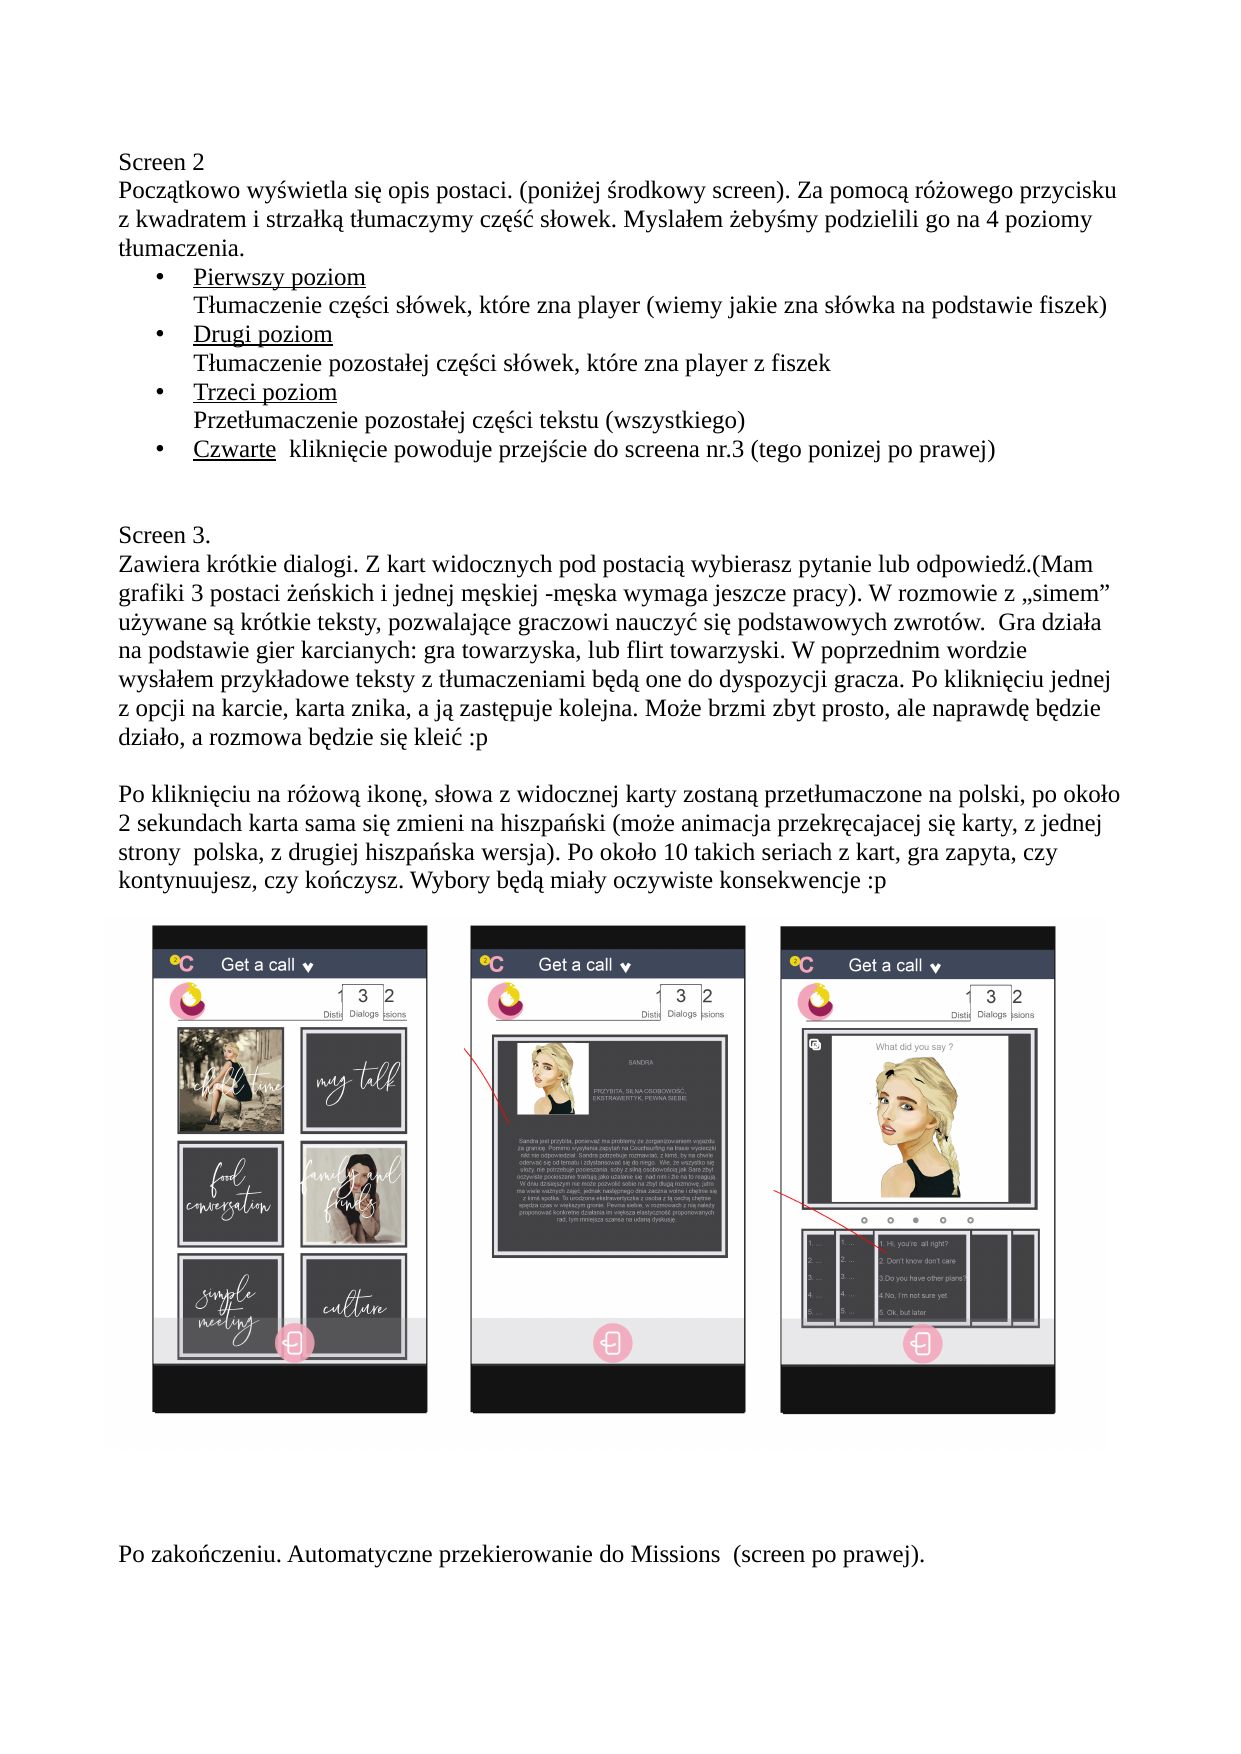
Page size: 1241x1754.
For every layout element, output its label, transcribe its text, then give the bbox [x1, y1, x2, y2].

text Po kliknięciu na różową ikonę, słowa z widocznej karty zostaną przetłumaczone na polski, po około 2 sekundach karta sama się zmieni na hiszpański (może animacja przekręcajacej się karty, z jednej strony polska, z drugiej hiszpańska wersja). Po około 10 takich seriach z kart, gra zapyta, czy kontynuujesz, czy kończysz. Wybory będą miały oczywiste konsekwencje :p [118, 779, 1122, 894]
text Zawiera krótkie dialogi. Z kart widocznych pod postacią wybierasz pytanie lub odpowiedź.(Mam grafiki 3 postaci żeńskich i jednej męskiej -męska wymaga jeszcze pracy). W rozmowie z „simem” używane są krótkie teksty, pozwalające graczowi nauczyć się podstawowych zwrotów. Gra działa na podstawie gier karcianych: gra towarzyska, lub flirt towarzyski. W poprzednim wordzie wysłałem przykładowe teksty z tłumaczeniami będą one do dyspozycji gracza. Po kliknięciu jednej z opcji na karcie, karta znika, a ją zastępuje kolejna. Może brzmi zbyt prosto, ale naprawdę będzie działo, a rozmowa będzie się kleić :p [118, 549, 1122, 751]
text Po zakończeniu. Automatyczne przekierowanie do Missions (screen po prawej). [118, 1539, 1122, 1568]
list Trzeci poziom [156, 377, 1122, 406]
text Początkowo wyświetla się opis postaci. (poniżej środkowy screen). Za pomocą różowego przycisku z kwadratem i strzałką tłumaczymy część słowek. Myslałem żebyśmy podzielili go na 4 poziomy tłumaczenia. [118, 176, 1122, 262]
text Screen 2 [118, 147, 1122, 176]
list Czwarte kliknięcie powoduje przejście do screena nr.3 (tego ponizej po prawej) [156, 434, 1122, 463]
text Screen 3. [118, 521, 1122, 549]
list Pierwszy poziom [156, 262, 1122, 291]
list Tłumaczenie pozostałej części słówek, które zna player z fiszek [156, 348, 1122, 377]
list Przetłumaczenie pozostałej części tekstu (wszystkiego) [156, 406, 1122, 434]
picture [105, 917, 1110, 1453]
list Drugi poziom [156, 319, 1122, 348]
list Tłumaczenie części słówek, które zna player (wiemy jakie zna słówka na podstawie fiszek) [156, 291, 1122, 319]
